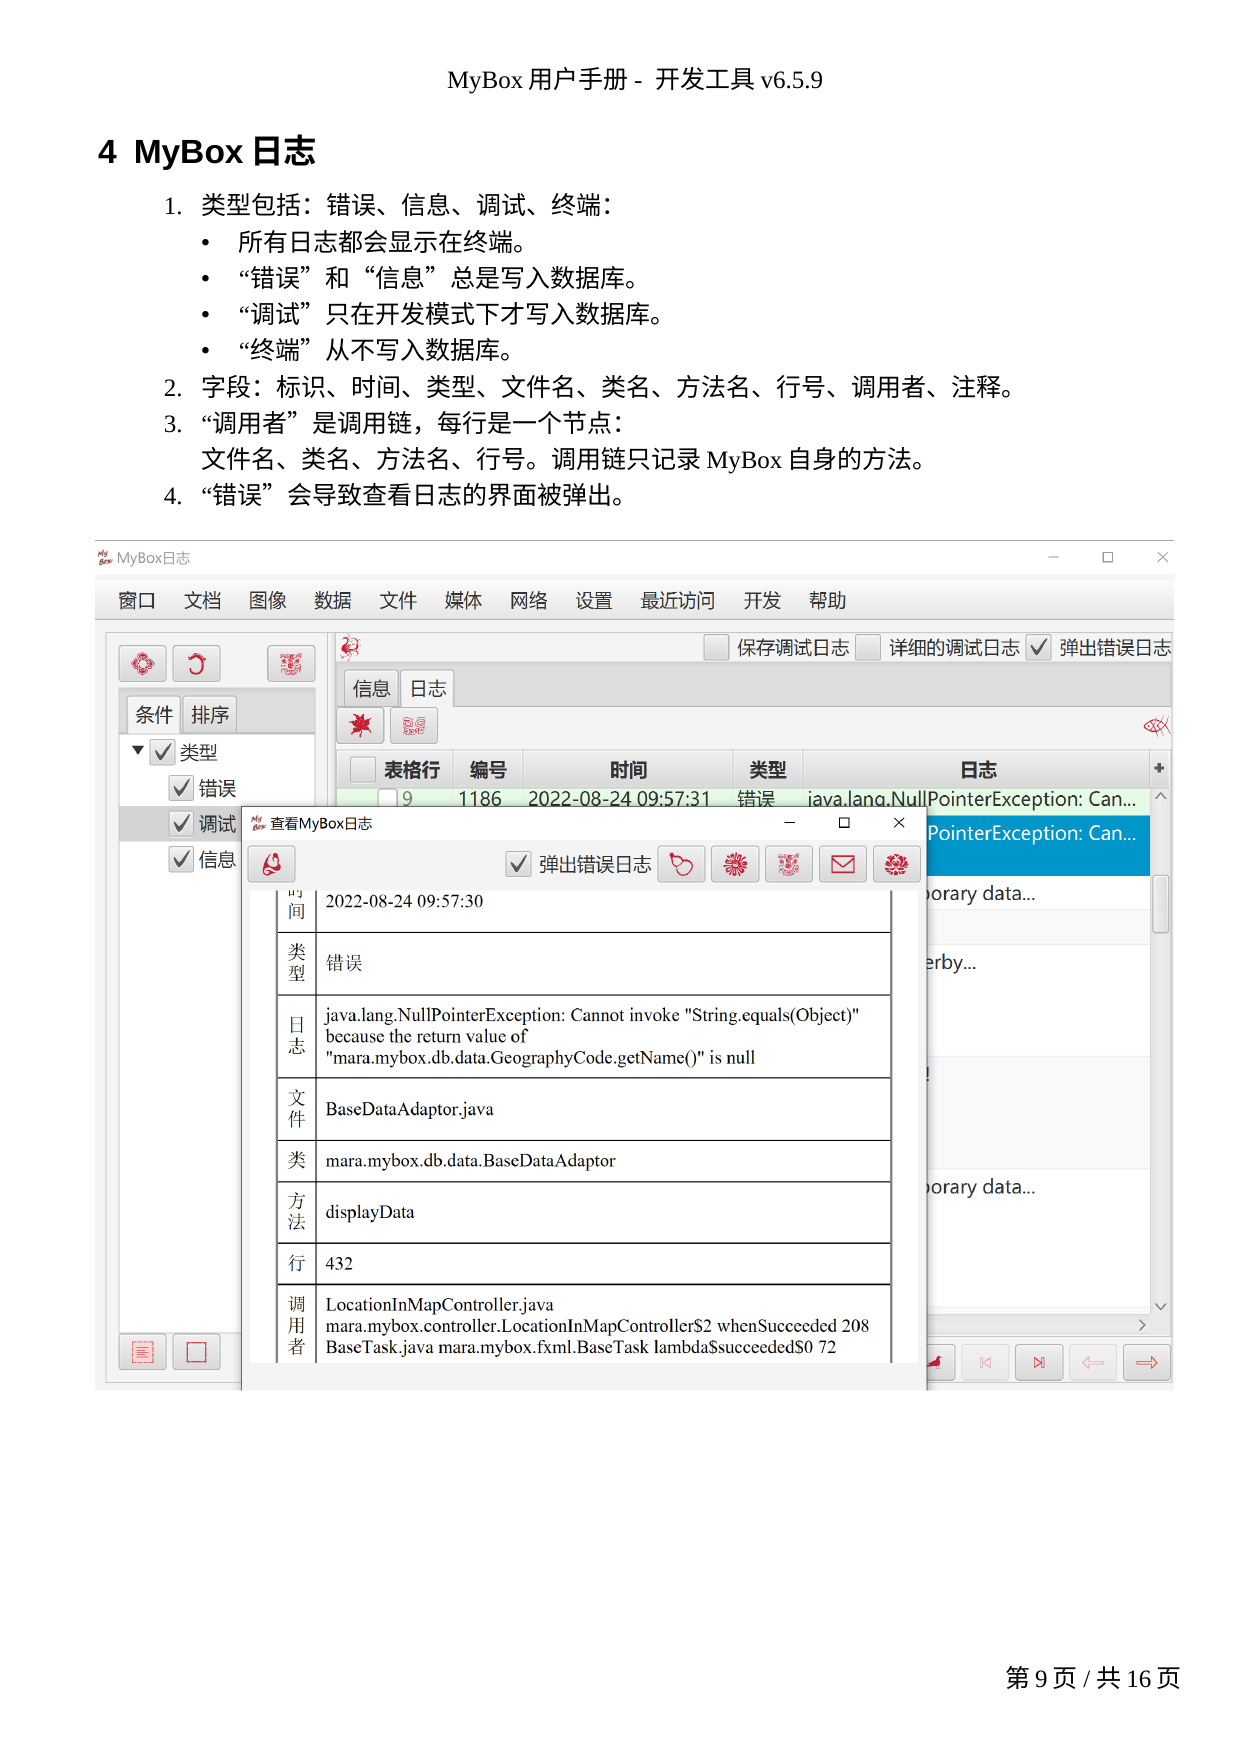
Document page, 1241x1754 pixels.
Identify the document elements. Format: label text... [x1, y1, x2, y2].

subtitle MyBox日志 [88, 125, 1181, 173]
list “调试”只在开发模式下才写入数据库。 [201, 294, 1181, 331]
list “终端”从不写入数据库。 [201, 331, 1181, 367]
list 字段：标识、时间、类型、文件名、类名、方法名、行号、调用者、注释。 [163, 367, 1181, 403]
list 所有日志都会显示在终端。 [201, 222, 1181, 258]
picture [95, 540, 1175, 1391]
list 类型包括：错误、信息、调试、终端： [163, 186, 1181, 222]
list 文件名、类名、方法名、行号。调用链只记录MyBox自身的方法。 [163, 439, 1181, 476]
list “错误”和“信息”总是写入数据库。 [201, 258, 1181, 294]
list “调用者”是调用链，每行是一个节点： [163, 403, 1181, 439]
list “错误”会导致查看日志的界面被弹出。 [163, 476, 1181, 512]
